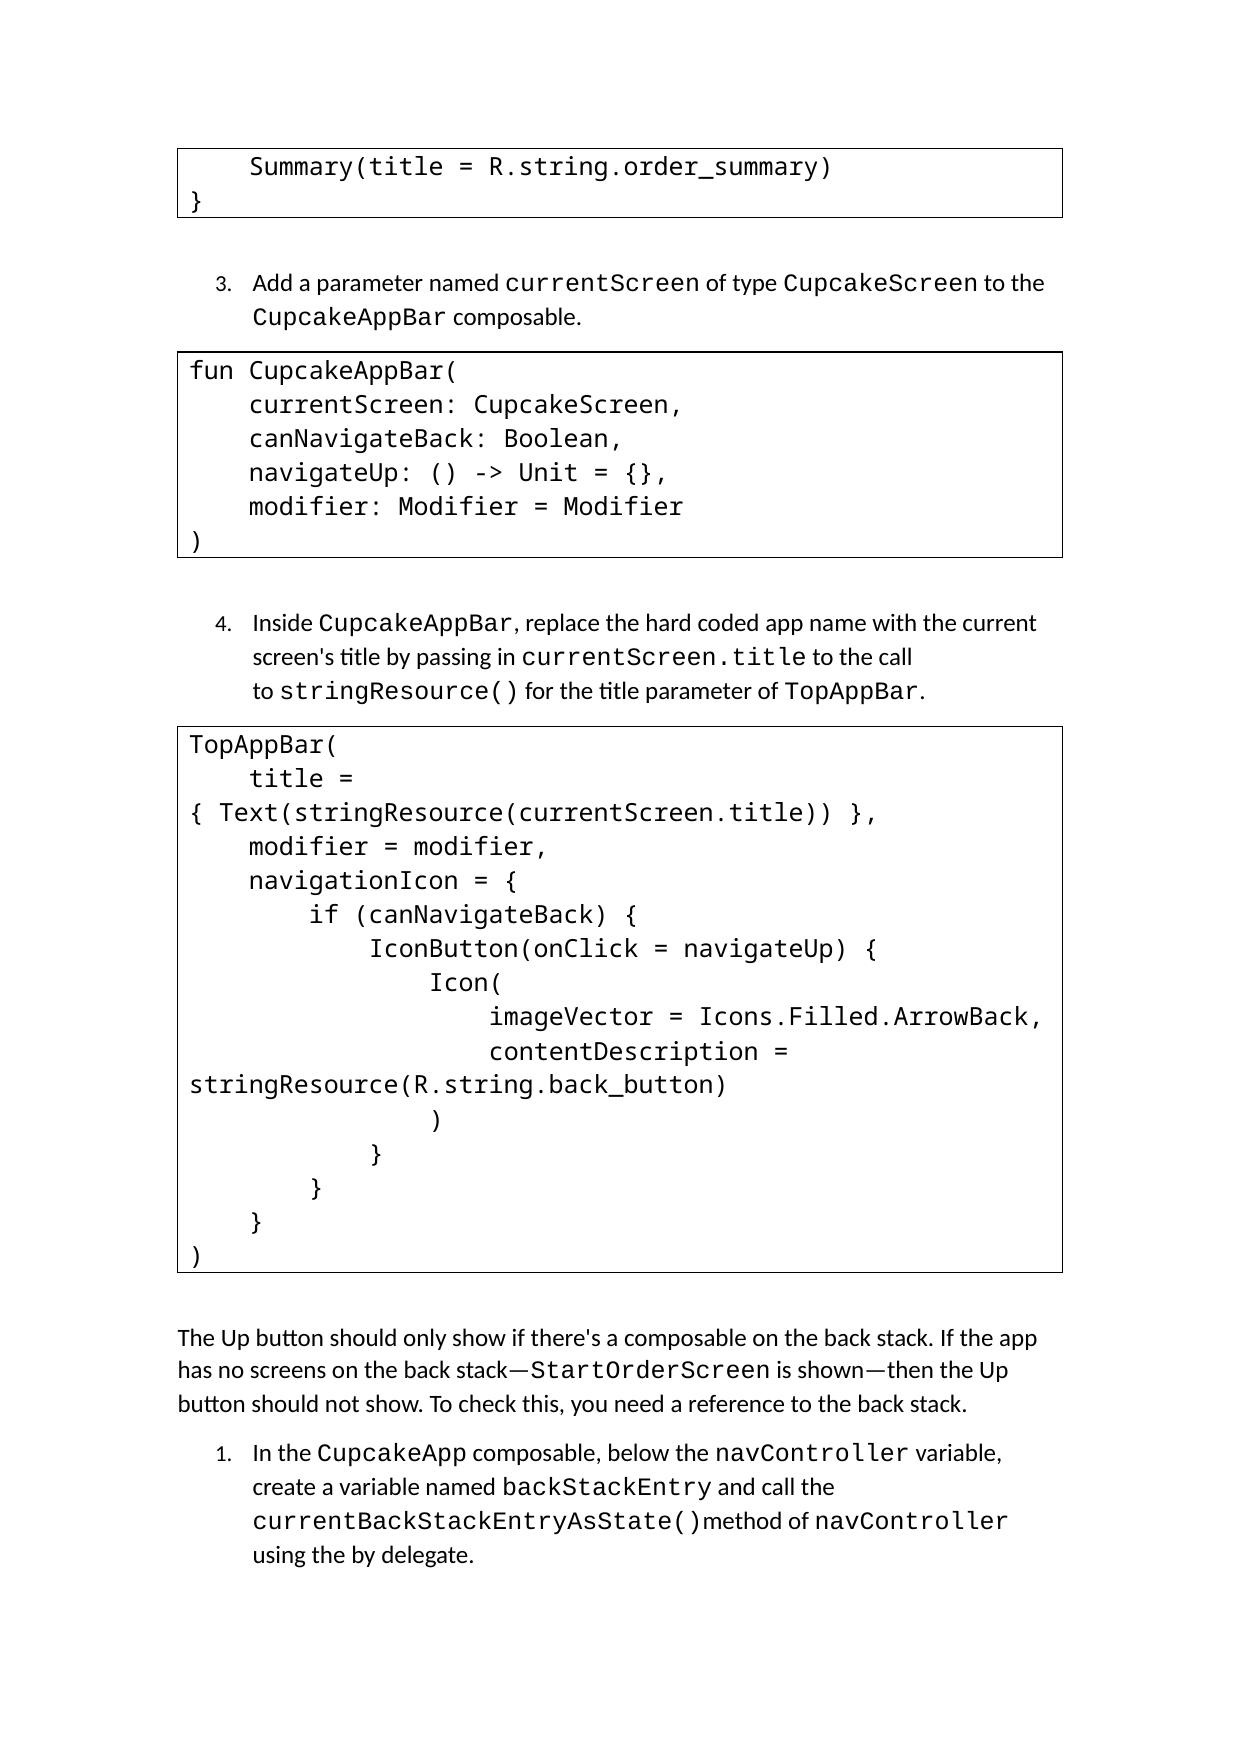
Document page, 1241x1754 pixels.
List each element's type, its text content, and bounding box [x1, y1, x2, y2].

table_header Summary(title = R.string.order_summary) } [178, 149, 1062, 217]
list Inside CupcakeAppBar, replace the hard coded app name with the current screen's title by passing in currentScreen.title to the call to stringResource() for the title parameter of TopAppBar. [215, 607, 1063, 707]
list In the CupcakeApp composable, below the navController variable, create a variable named backStackEntry and call the currentBackStackEntryAsState()method of navController using the by delegate. [215, 1438, 1063, 1570]
list Add a parameter named currentScreen of type CupcakeScreen to the CupcakeAppBar composable. [215, 267, 1063, 333]
table_header fun CupcakeAppBar( currentScreen: CupcakeScreen, canNavigateBack: Boolean, navigateUp: () -> Unit = {}, modifier: Modifier = Modifier ) [178, 353, 1062, 557]
text The Up button should only show if there's a composable on the back stack. If the app has no screens on the back stack—StartOrderScreen is shown—then the Up button should not show. To check this, you need a reference to the back stack. [177, 1322, 1063, 1419]
table_header TopAppBar( title = { Text(stringResource(currentScreen.title)) }, modifier = modifier, navigationIcon = { if (canNavigateBack) { IconButton(onClick = navigateUp) { Icon( imageVector = Icons.Filled.ArrowBack, contentDescription = stringResource(R.string.back_button) ) } } } ) [178, 727, 1062, 1272]
